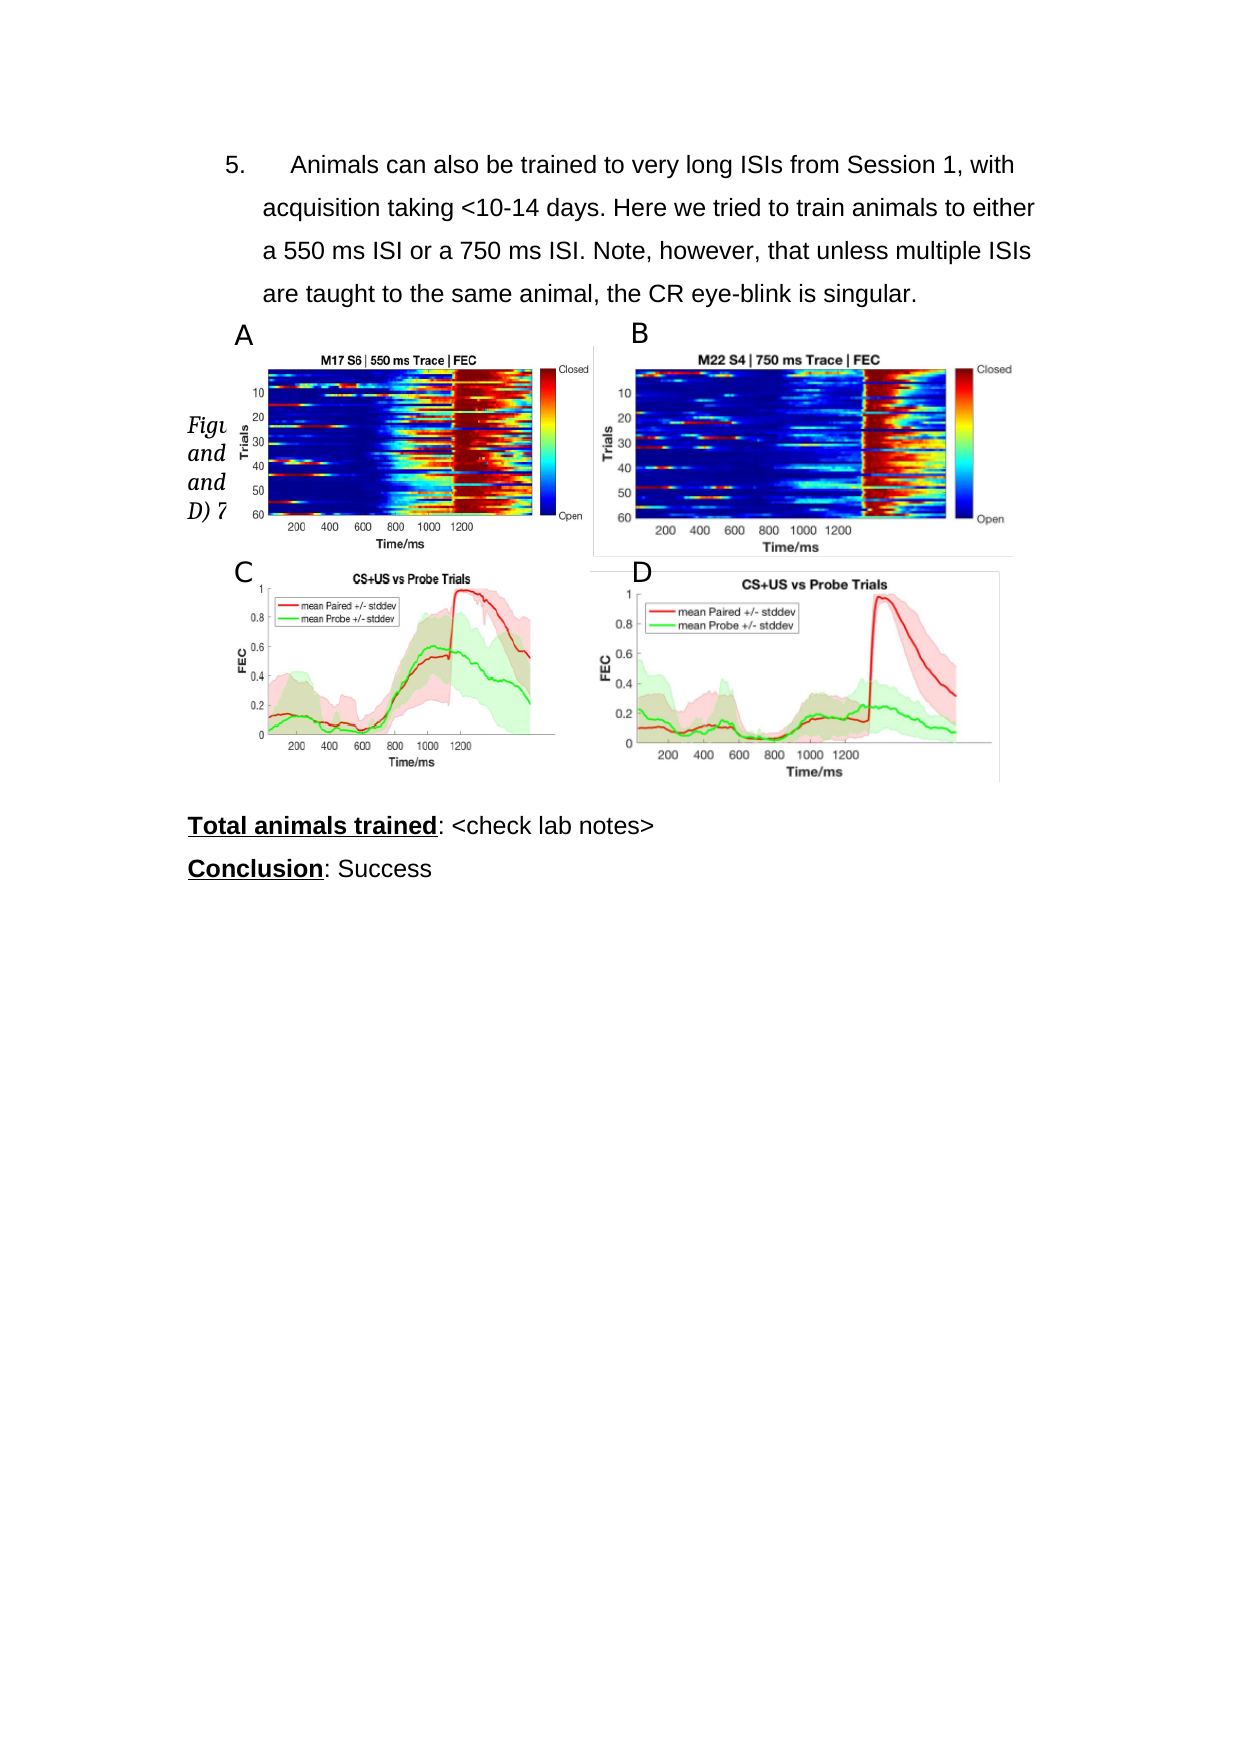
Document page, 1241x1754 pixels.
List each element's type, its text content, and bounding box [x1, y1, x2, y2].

text Total animals trained: <check lab notes> [187, 409, 1053, 840]
text Conclusion: Success [187, 854, 1053, 883]
list Animals can also be trained to very long ISIs from Session 1, with acquisition taking <10-14 days. Here we tried to train animals to either a 550 ms ISI or a 750 ms ISI. Note, however, that unless multiple ISIs are taught to the same animal, the CR eye-blink is singular. [225, 150, 1053, 308]
